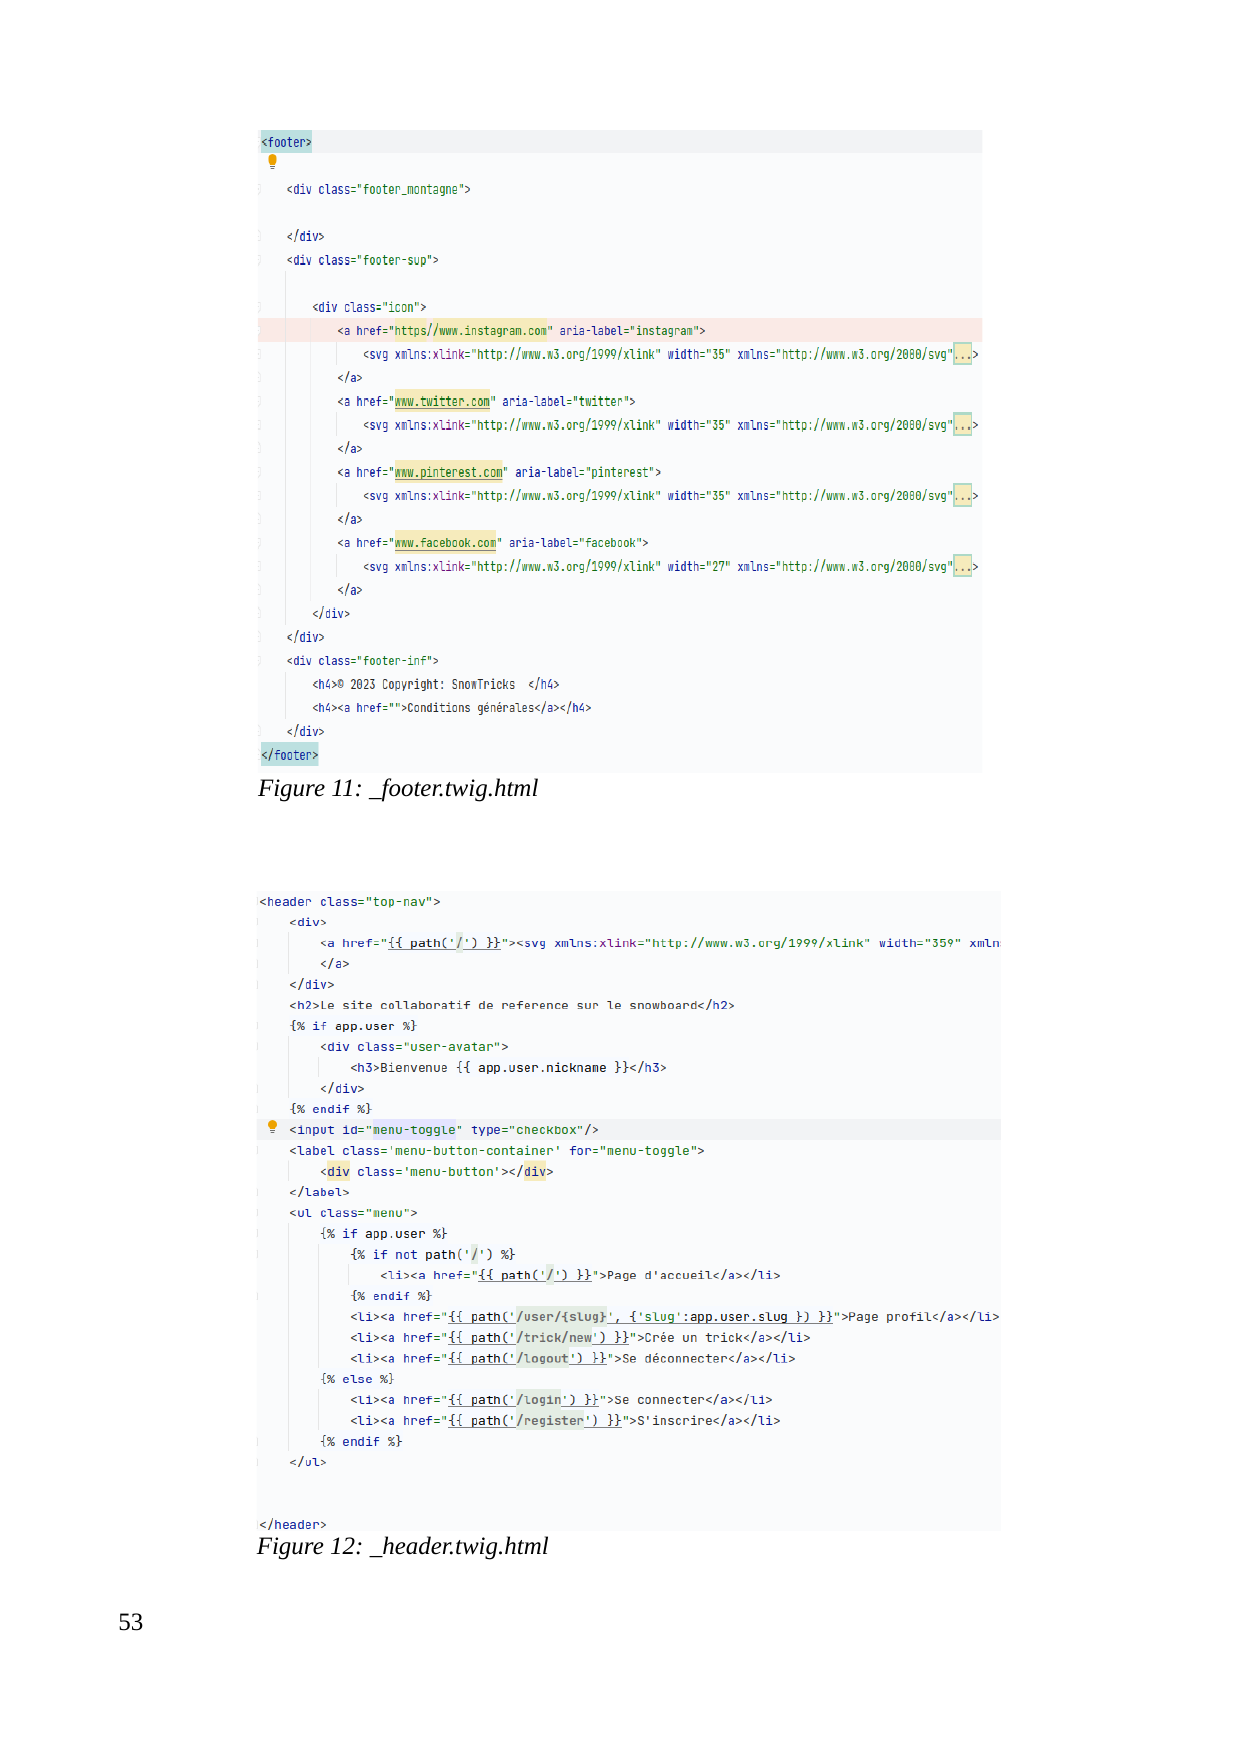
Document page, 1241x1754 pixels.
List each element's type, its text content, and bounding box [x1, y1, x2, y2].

text Figure 12: _header.twig.html [257, 1531, 1001, 1559]
picture [256, 891, 1001, 1531]
picture [257, 130, 983, 773]
text Figure 11: _footer.twig.html [258, 773, 982, 802]
